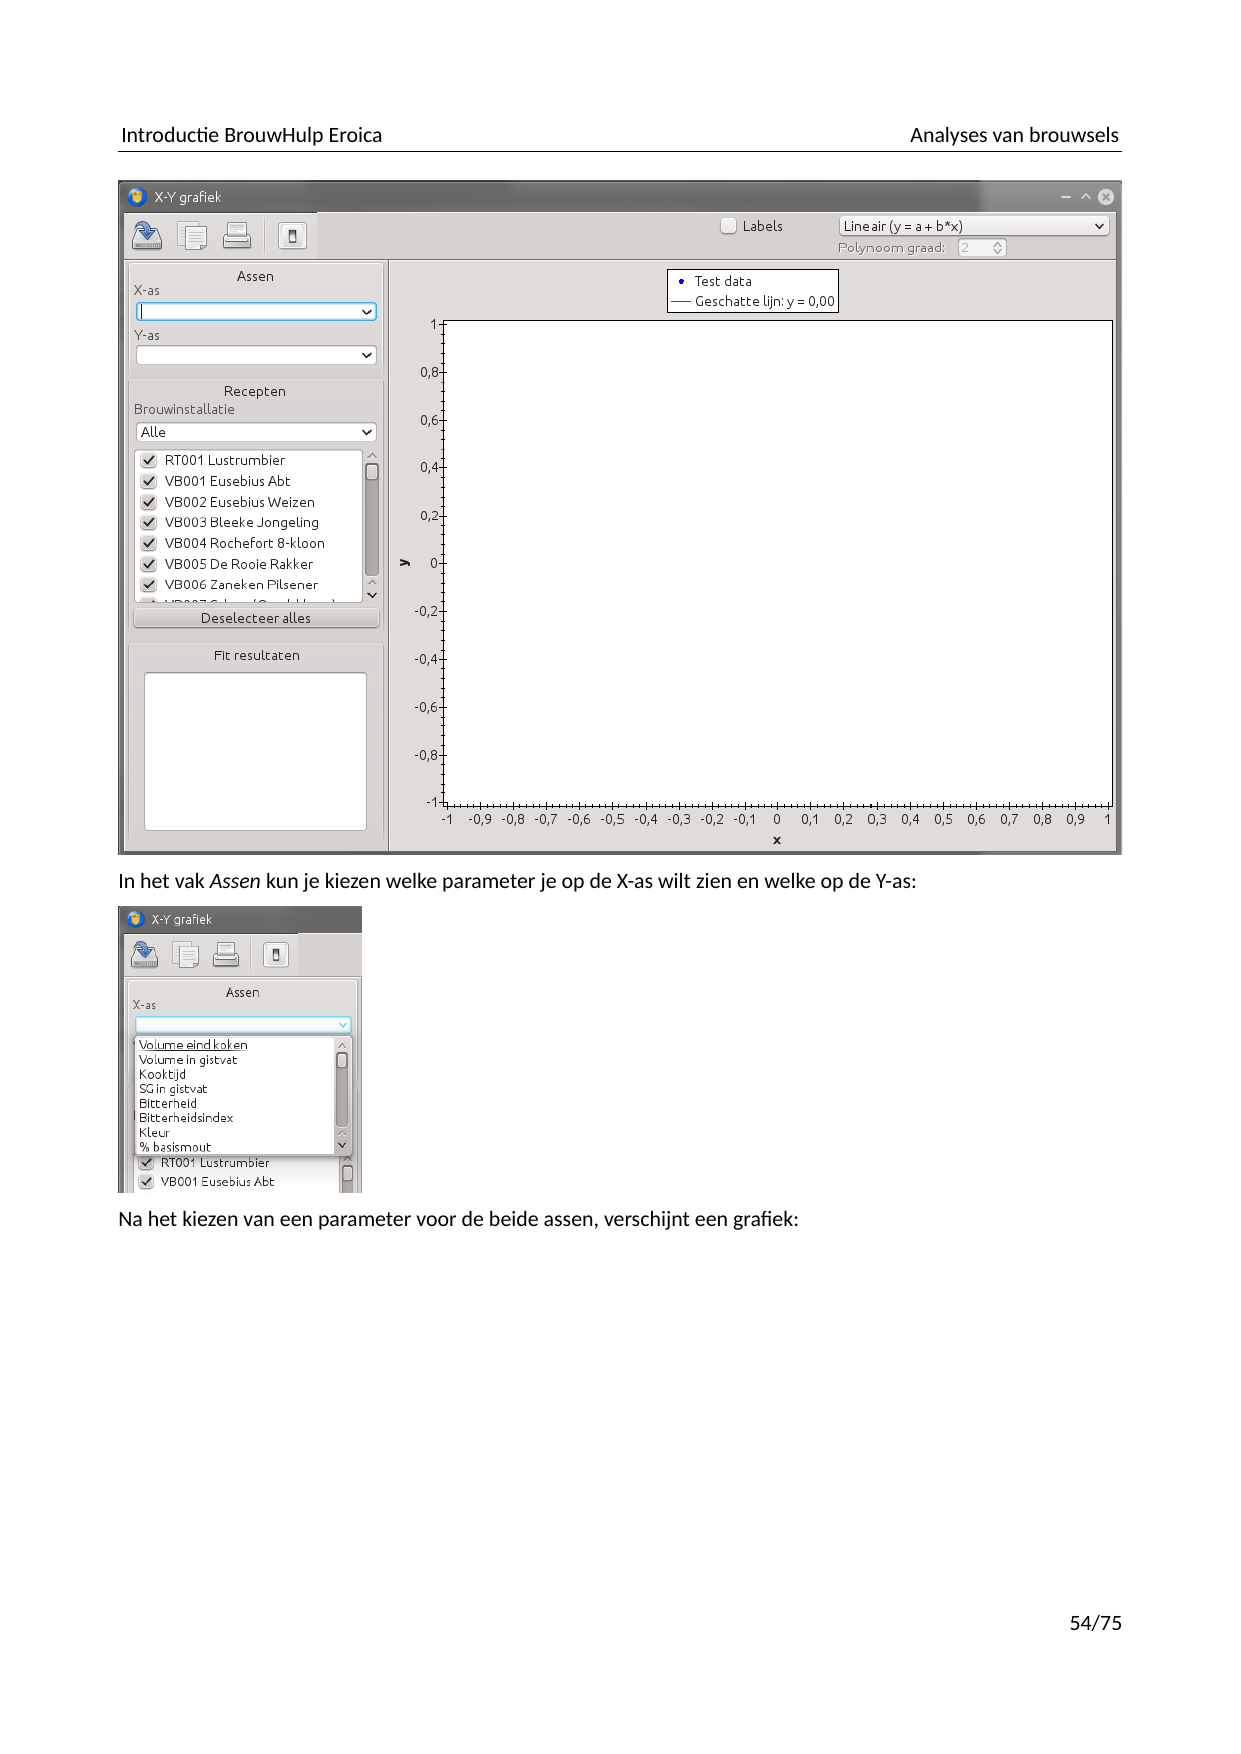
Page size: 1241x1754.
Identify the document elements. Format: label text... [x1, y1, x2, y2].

text In het vak Assen kun je kiezen welke parameter je op de X-as wilt zien en welke op de Y-as: [118, 867, 1122, 893]
picture [118, 906, 362, 1193]
text Na het kiezen van een parameter voor de beide assen, verschijnt een grafiek: [118, 1205, 1122, 1232]
picture [118, 180, 1123, 855]
